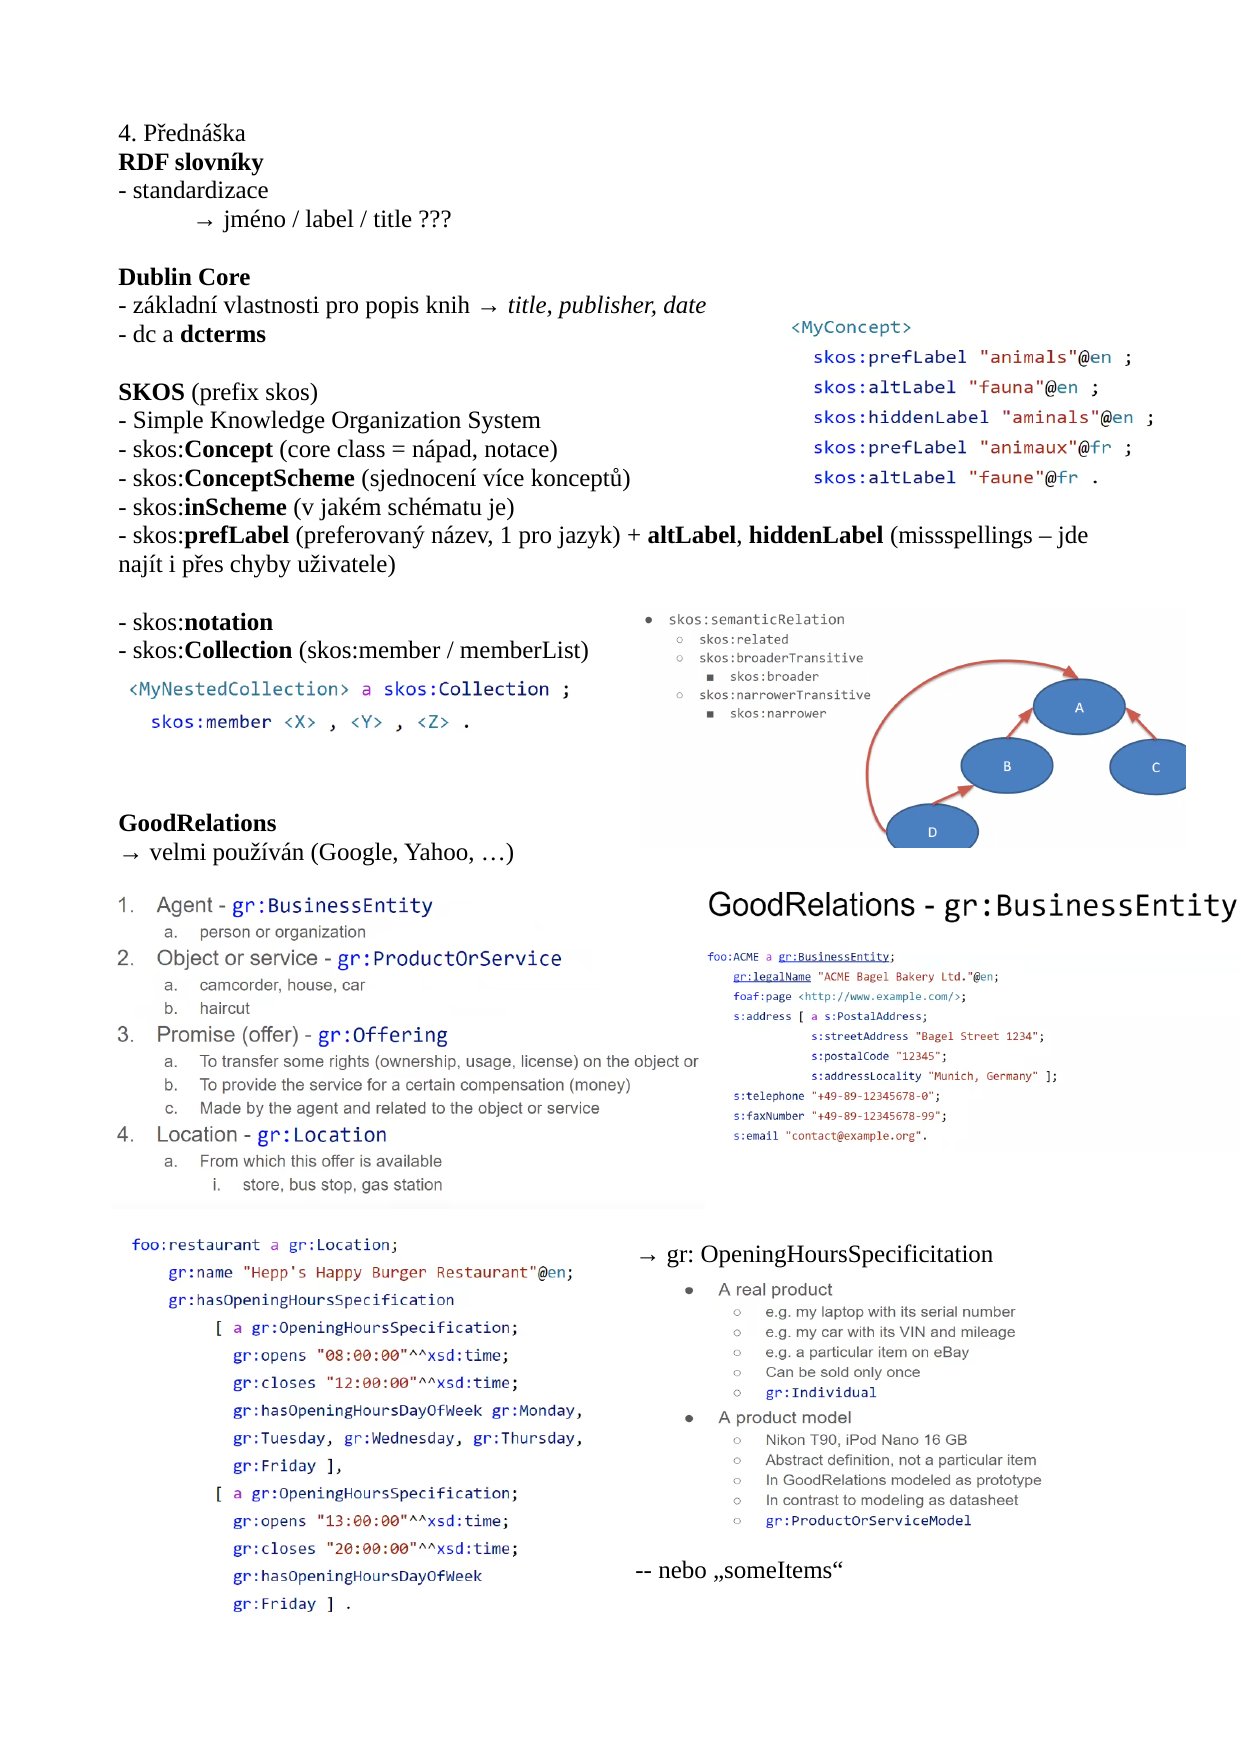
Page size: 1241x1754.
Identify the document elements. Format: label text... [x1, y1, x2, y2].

text - základní vlastnosti pro popis knih → title, publisher, date - dc a dcterms [118, 291, 1122, 348]
text - skos:Concept (core class = nápad, notace) [118, 434, 770, 463]
text RDF slovníky - standardizace → jméno / label / title ??? [118, 147, 1122, 233]
text - skos:Collection (skos:member / memberList) [118, 636, 640, 664]
picture [640, 608, 1186, 848]
text 4. Přednáška [118, 118, 1122, 147]
picture [125, 676, 581, 747]
text SKOS (prefix skos) [118, 377, 770, 406]
picture [770, 304, 1162, 499]
text GoodRelations → velmi používán (Google, Yahoo, …) [118, 808, 1122, 866]
text - skos:inScheme (v jakém schématu je) [118, 492, 1122, 521]
picture [111, 882, 1241, 1209]
text - skos:prefLabel (preferovaný název, 1 pro jazyk) + altLabel, hiddenLabel (missspellings – jde najít i přes chyby uživatele) [118, 521, 1122, 578]
text → gr: OpeningHoursSpecificitation [583, 1239, 1122, 1268]
text -- nebo „someItems“ [583, 1527, 1122, 1584]
text - skos:notation [118, 607, 1122, 636]
text - skos:ConceptScheme (sjednocení více konceptů) [118, 463, 770, 492]
picture [682, 1274, 1044, 1550]
text Dublin Core [118, 262, 1122, 291]
picture [120, 1226, 583, 1638]
text - Simple Knowledge Organization System [118, 406, 770, 434]
